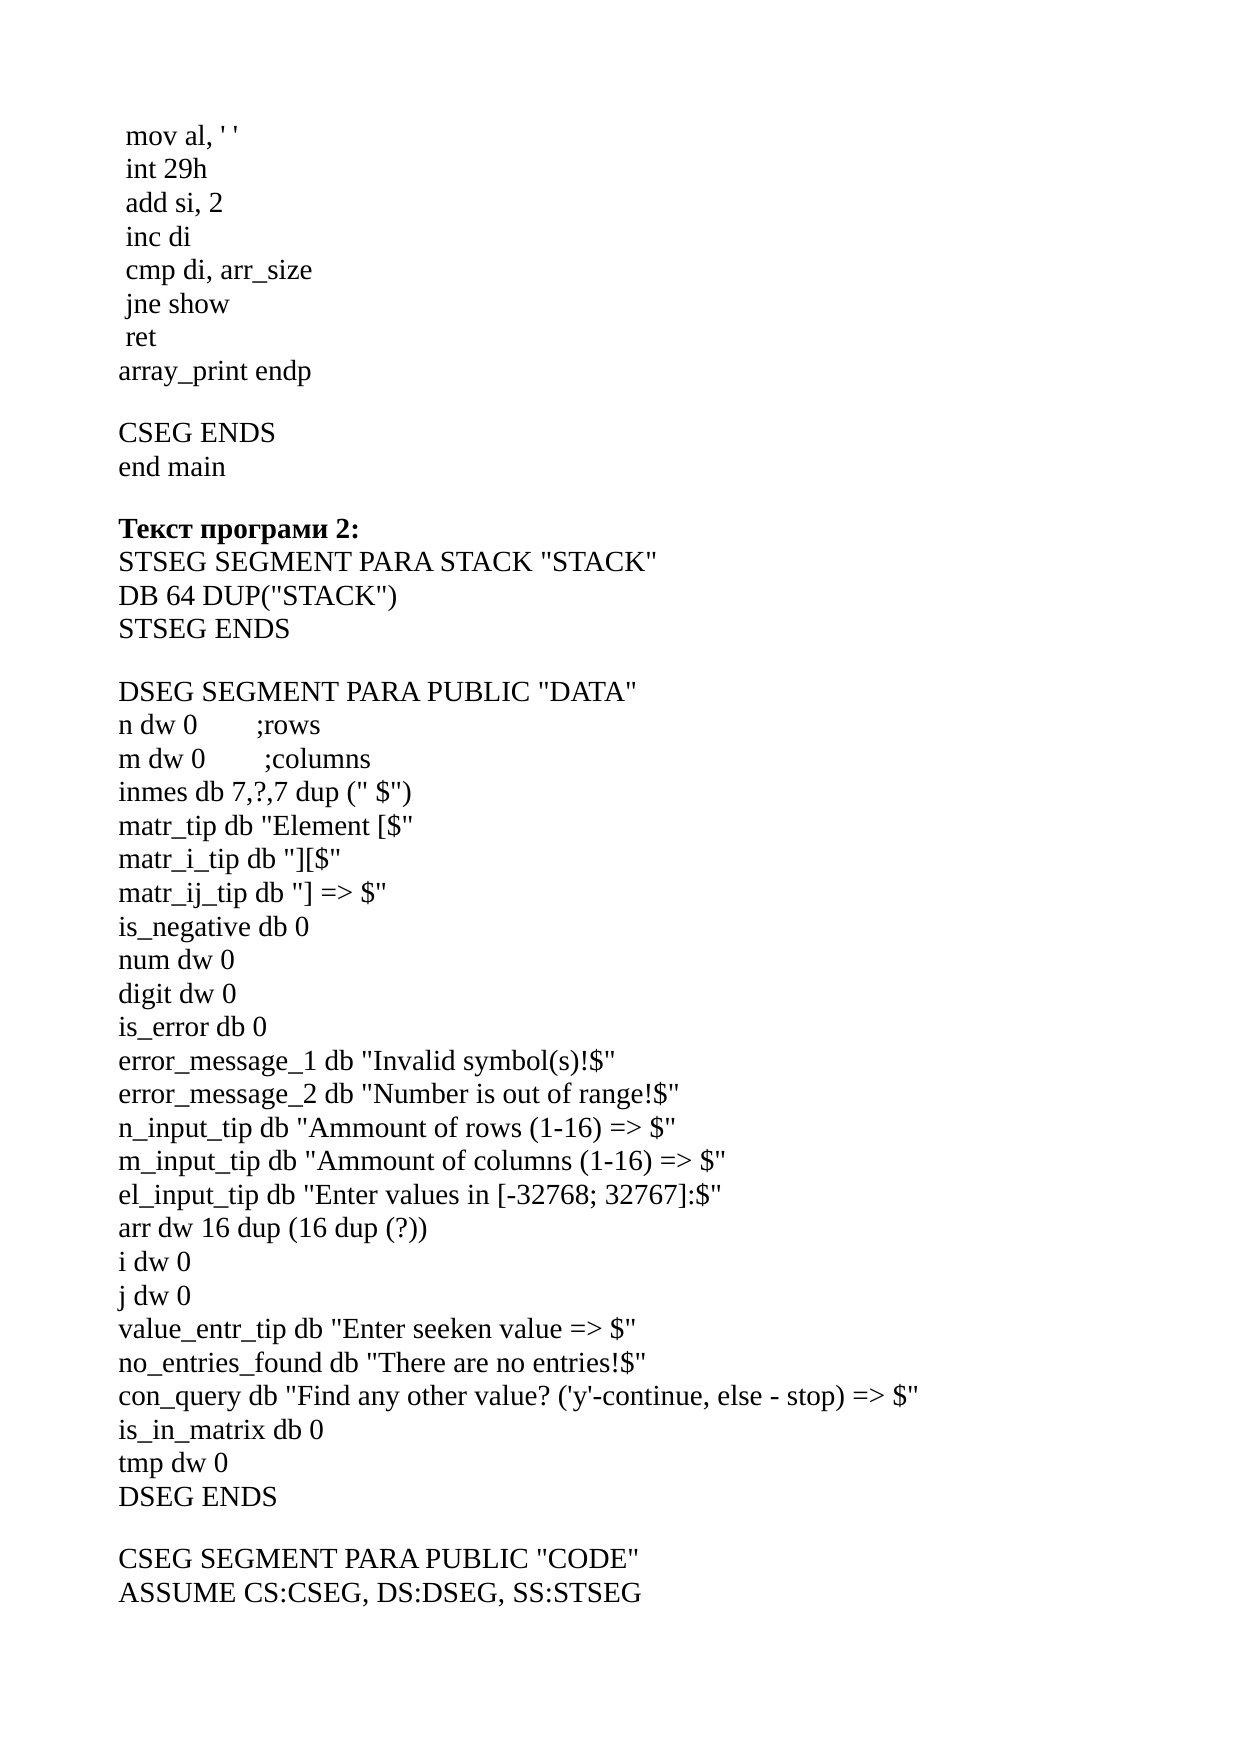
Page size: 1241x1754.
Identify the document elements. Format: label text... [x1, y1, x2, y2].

text int 29h [118, 152, 1122, 185]
text cmp di, arr_size [118, 252, 1122, 286]
text DB 64 DUP("STACK") [118, 578, 1122, 612]
text Текст програми 2: [118, 511, 1122, 544]
text array_print endp [118, 353, 1122, 386]
text ret [118, 319, 1122, 353]
text mov al, ' ' [118, 118, 1122, 152]
text error_message_2 db "Number is out of range!$" [118, 1076, 1122, 1110]
text arr dw 16 dup (16 dup (?)) [118, 1211, 1122, 1244]
text matr_i_tip db "][$" [118, 842, 1122, 875]
text CSEG SEGMENT PARA PUBLIC "CODE" [118, 1541, 1122, 1575]
text m dw 0 ;columns [118, 741, 1122, 774]
text inc di [118, 219, 1122, 252]
text con_query db "Find any other value? ('y'-continue, else - stop) => $" [118, 1378, 1122, 1412]
text digit dw 0 [118, 976, 1122, 1009]
text DSEG ENDS [118, 1479, 1122, 1512]
text no_entries_found db "There are no entries!$" [118, 1345, 1122, 1378]
text n dw 0 ;rows [118, 707, 1122, 741]
text i dw 0 [118, 1244, 1122, 1278]
text jne show [118, 286, 1122, 319]
text CSEG ENDS [118, 415, 1122, 449]
text value_entr_tip db "Enter seeken value => $" [118, 1311, 1122, 1345]
text el_input_tip db "Enter values in [-32768; 32767]:$" [118, 1177, 1122, 1211]
text is_error db 0 [118, 1009, 1122, 1043]
text inmes db 7,?,7 dup (" $") [118, 774, 1122, 808]
text ASSUME CS:CSEG, DS:DSEG, SS:STSEG [118, 1575, 1122, 1608]
text is_in_matrix db 0 [118, 1412, 1122, 1445]
text tmp dw 0 [118, 1445, 1122, 1479]
text num dw 0 [118, 942, 1122, 976]
text DSEG SEGMENT PARA PUBLIC "DATA" [118, 674, 1122, 707]
text n_input_tip db "Ammount of rows (1-16) => $" [118, 1110, 1122, 1143]
text STSEG ENDS [118, 612, 1122, 645]
text matr_tip db "Element [$" [118, 808, 1122, 842]
text j dw 0 [118, 1278, 1122, 1311]
text matr_ij_tip db "] => $" [118, 875, 1122, 909]
text end main [118, 449, 1122, 482]
text is_negative db 0 [118, 909, 1122, 942]
text add si, 2 [118, 185, 1122, 219]
text m_input_tip db "Ammount of columns (1-16) => $" [118, 1143, 1122, 1177]
text STSEG SEGMENT PARA STACK "STACK" [118, 544, 1122, 578]
text error_message_1 db "Invalid symbol(s)!$" [118, 1043, 1122, 1076]
